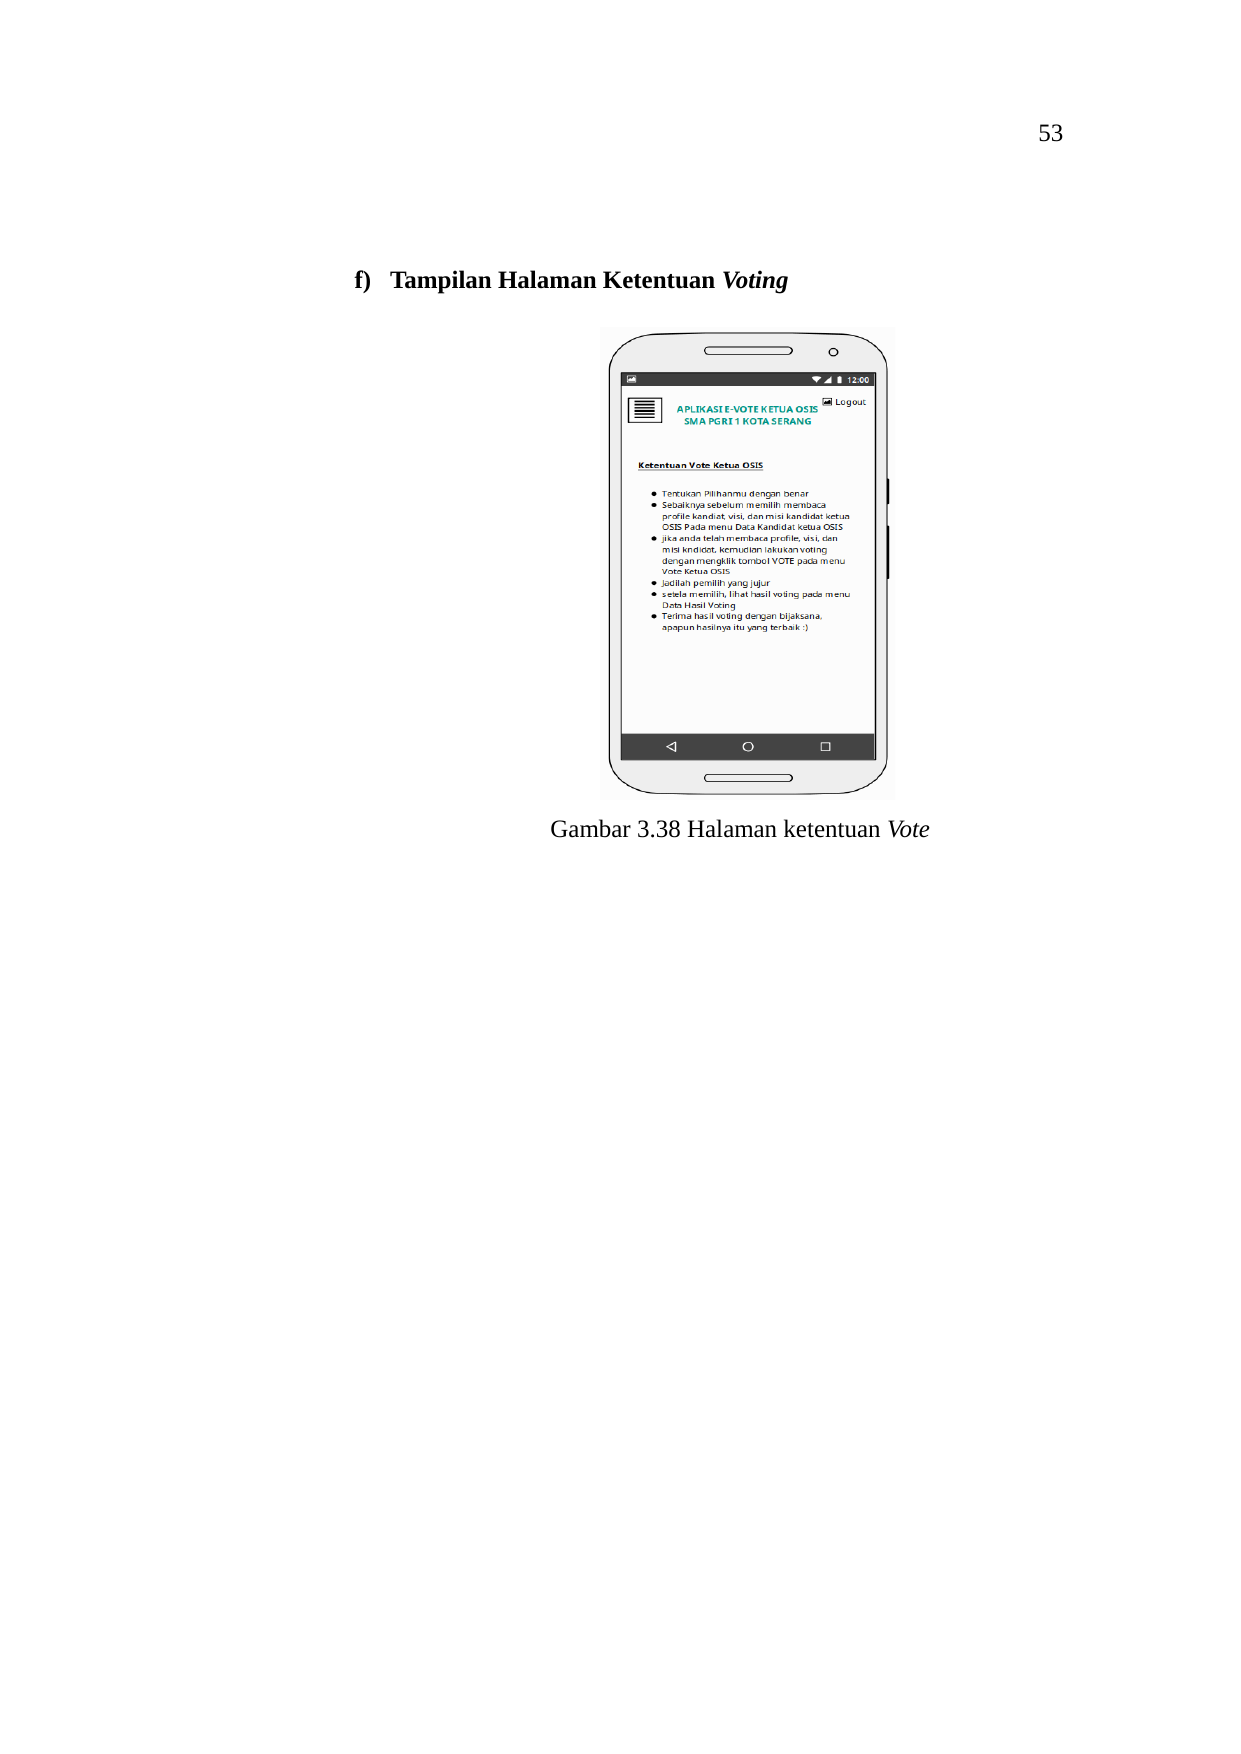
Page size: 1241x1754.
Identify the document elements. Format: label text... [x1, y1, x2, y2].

text Gambar 3.38 Halaman ketentuan Vote [419, 308, 1063, 843]
picture [600, 327, 896, 800]
list Tampilan Halaman Ketentuan Voting [354, 265, 1063, 294]
